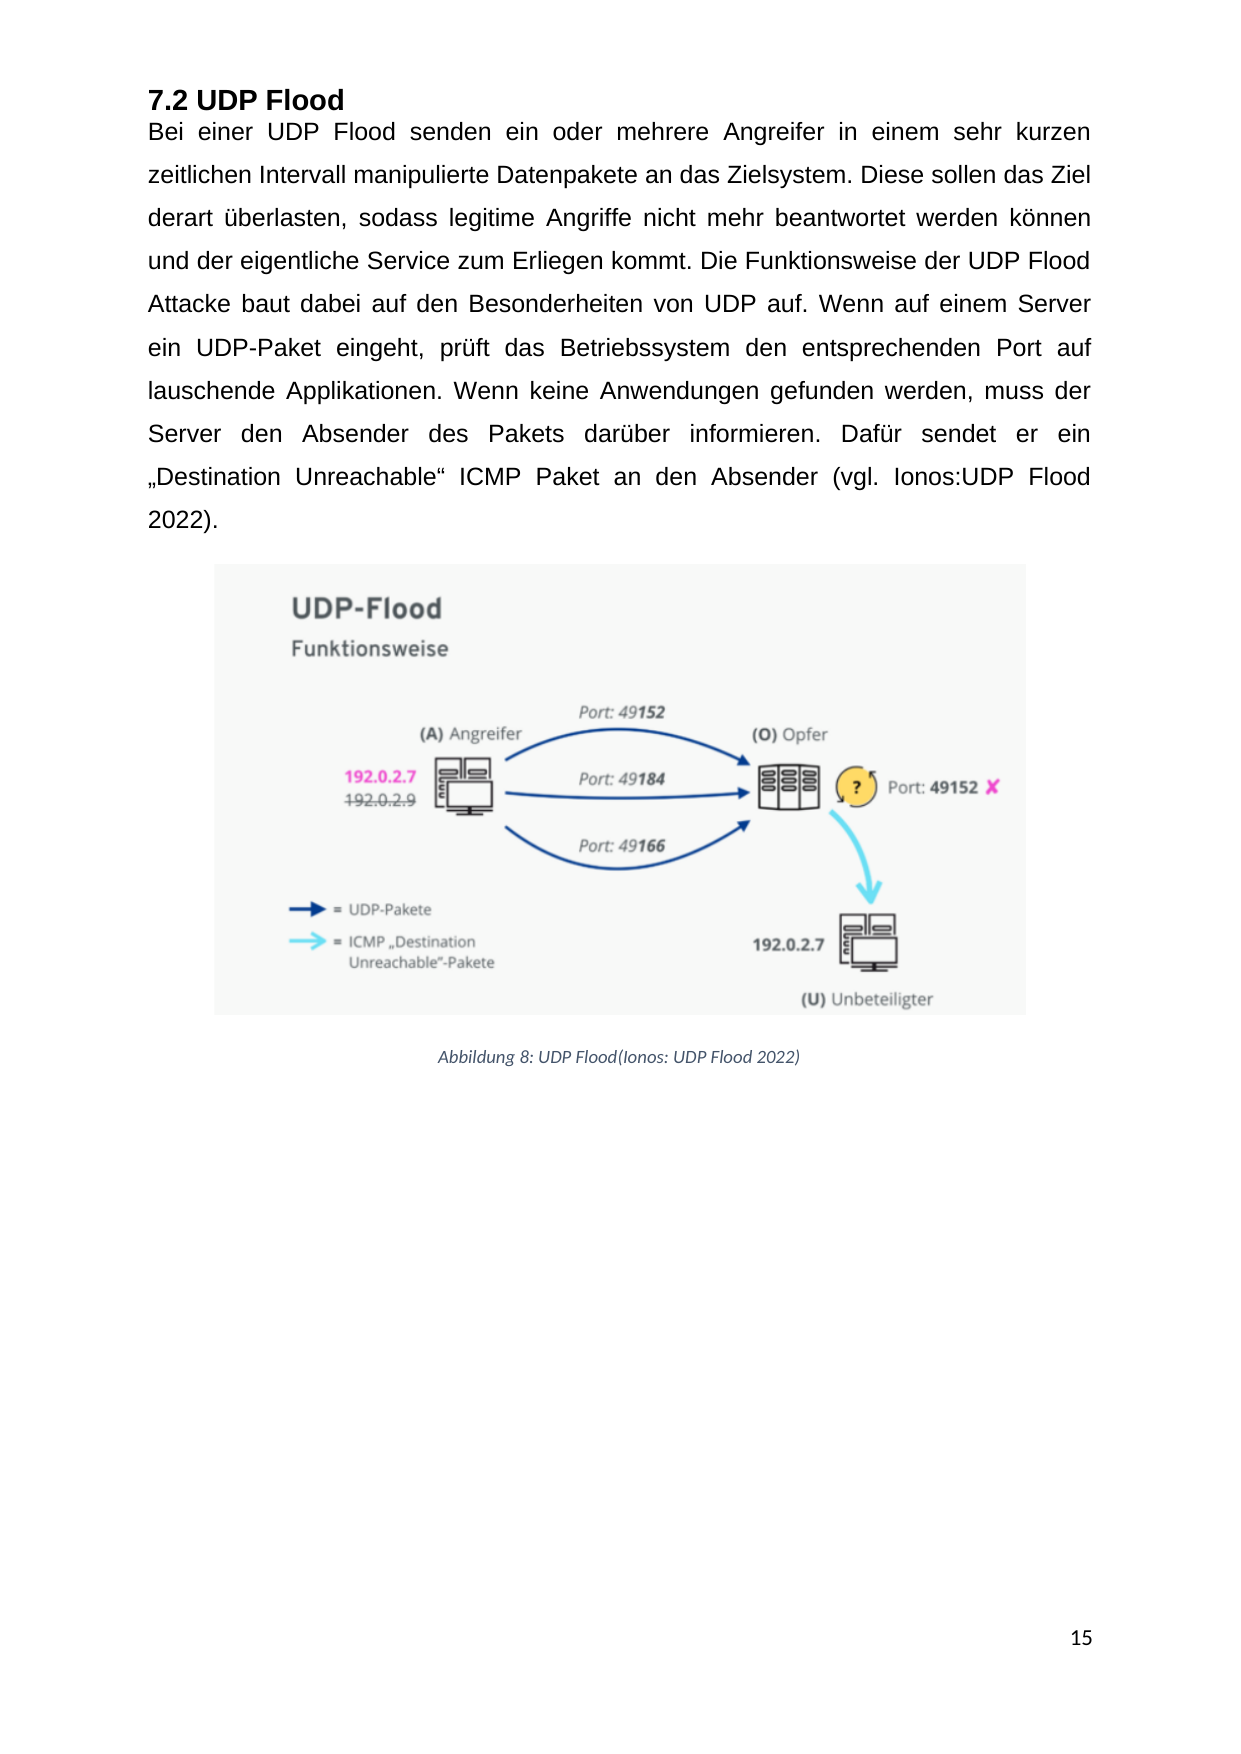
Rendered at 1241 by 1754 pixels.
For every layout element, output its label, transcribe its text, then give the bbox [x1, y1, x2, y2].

text Abbildung 8: UDP Flood(Ionos: UDP Flood 2022) [148, 1045, 1093, 1068]
subtitle 7.2 UDP Flood [148, 83, 1093, 117]
text Bei einer UDP Flood senden ein oder mehrere Angreifer in einem sehr kurzen zeitlichen Intervall manipulierte Datenpakete an das Zielsystem. Diese sollen das Ziel derart überlasten, sodass legitime Angriffe nicht mehr beantwortet werden können und der eigentliche Service zum Erliegen kommt. Die Funktionsweise der UDP Flood Attacke baut dabei auf den Besonderheiten von UDP auf. Wenn auf einem Server ein UDP-Paket eingeht, prüft das Betriebssystem den entsprechenden Port auf lauschende Applikationen. Wenn keine Anwendungen gefunden werden, muss der Server den Absender des Pakets darüber informieren. Dafür sendet er ein „Destination Unreachable“ ICMP Paket an den Absender (vgl. Ionos:UDP Flood 2022). [148, 117, 1093, 534]
